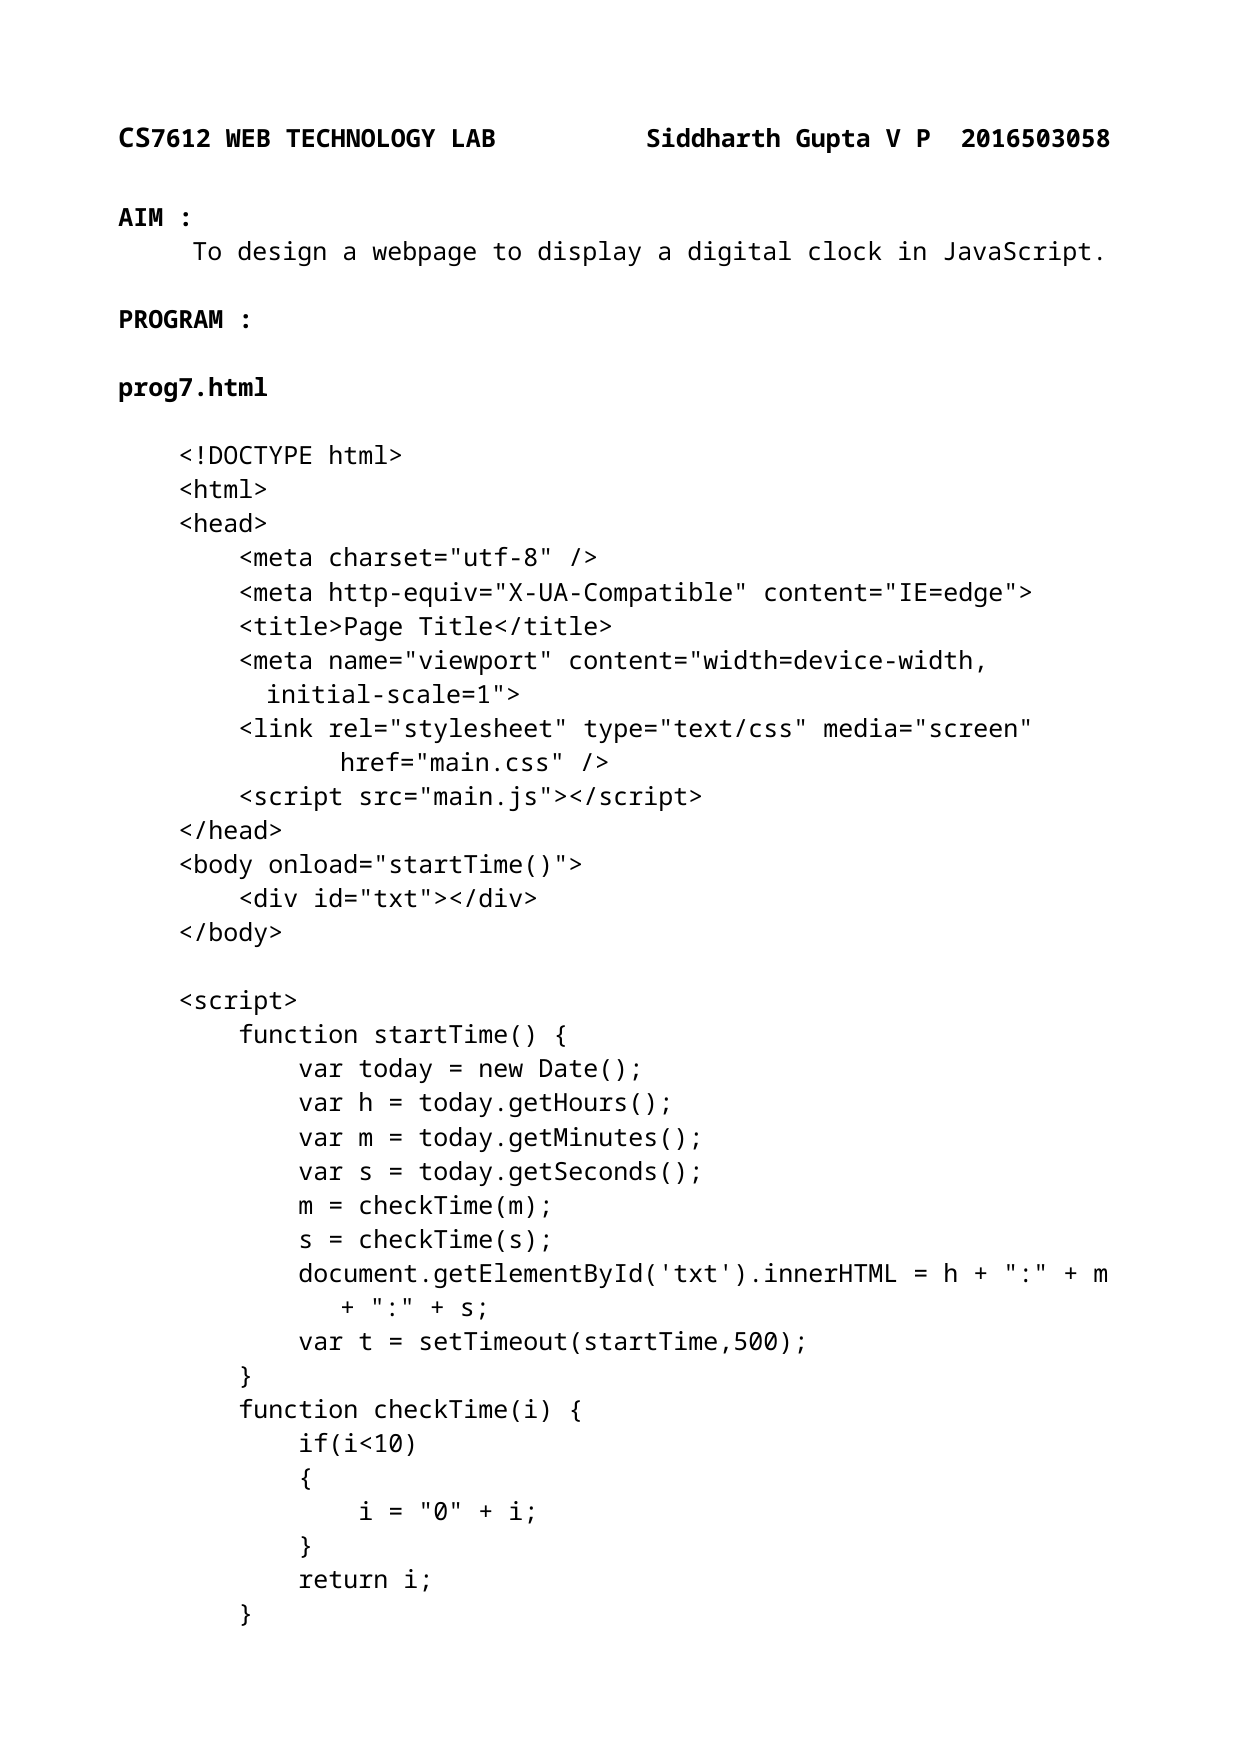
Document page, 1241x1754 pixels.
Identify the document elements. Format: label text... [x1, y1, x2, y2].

text </body> [118, 915, 1122, 949]
text <title>Page Title</title> [118, 608, 1122, 642]
text <div id="txt"></div> [118, 881, 1122, 915]
text var s = today.getSeconds(); [118, 1153, 1122, 1187]
text m = checkTime(m); [118, 1187, 1122, 1221]
text function startTime() { [118, 1017, 1122, 1051]
text } [118, 1358, 1122, 1392]
text To design a webpage to display a digital clock in JavaScript. [118, 233, 1122, 268]
text } [118, 1528, 1122, 1562]
text if(i<10) [118, 1426, 1122, 1460]
text <meta http-equiv="X-UA-Compatible" content="IE=edge"> [118, 574, 1122, 608]
text return i; [118, 1562, 1122, 1596]
text i = "0" + i; [118, 1494, 1122, 1528]
text function checkTime(i) { [118, 1392, 1122, 1426]
text <link rel="stylesheet" type="text/css" media="screen" href="main.css" /> [118, 710, 1122, 778]
text document.getElementById('txt').innerHTML = h + ":" + m + ":" + s; [118, 1255, 1122, 1323]
text <!DOCTYPE html> [118, 438, 1122, 472]
text } [118, 1596, 1122, 1630]
text <meta name="viewport" content="width=device-width, initial-scale=1"> [118, 642, 1122, 710]
text PROGRAM : [118, 302, 1122, 336]
text <head> [118, 506, 1122, 540]
text var t = setTimeout(startTime,500); [118, 1323, 1122, 1358]
text prog7.html [118, 370, 1122, 404]
text var m = today.getMinutes(); [118, 1119, 1122, 1153]
text <meta charset="utf-8" /> [118, 540, 1122, 574]
text <body onload="startTime()"> [118, 847, 1122, 881]
text <script> [118, 983, 1122, 1017]
text var h = today.getHours(); [118, 1085, 1122, 1119]
text s = checkTime(s); [118, 1221, 1122, 1255]
text <html> [118, 472, 1122, 506]
text AIM : [118, 199, 1122, 233]
text { [118, 1460, 1122, 1494]
text var today = new Date(); [118, 1051, 1122, 1085]
text </head> [118, 813, 1122, 847]
text <script src="main.js"></script> [118, 778, 1122, 813]
